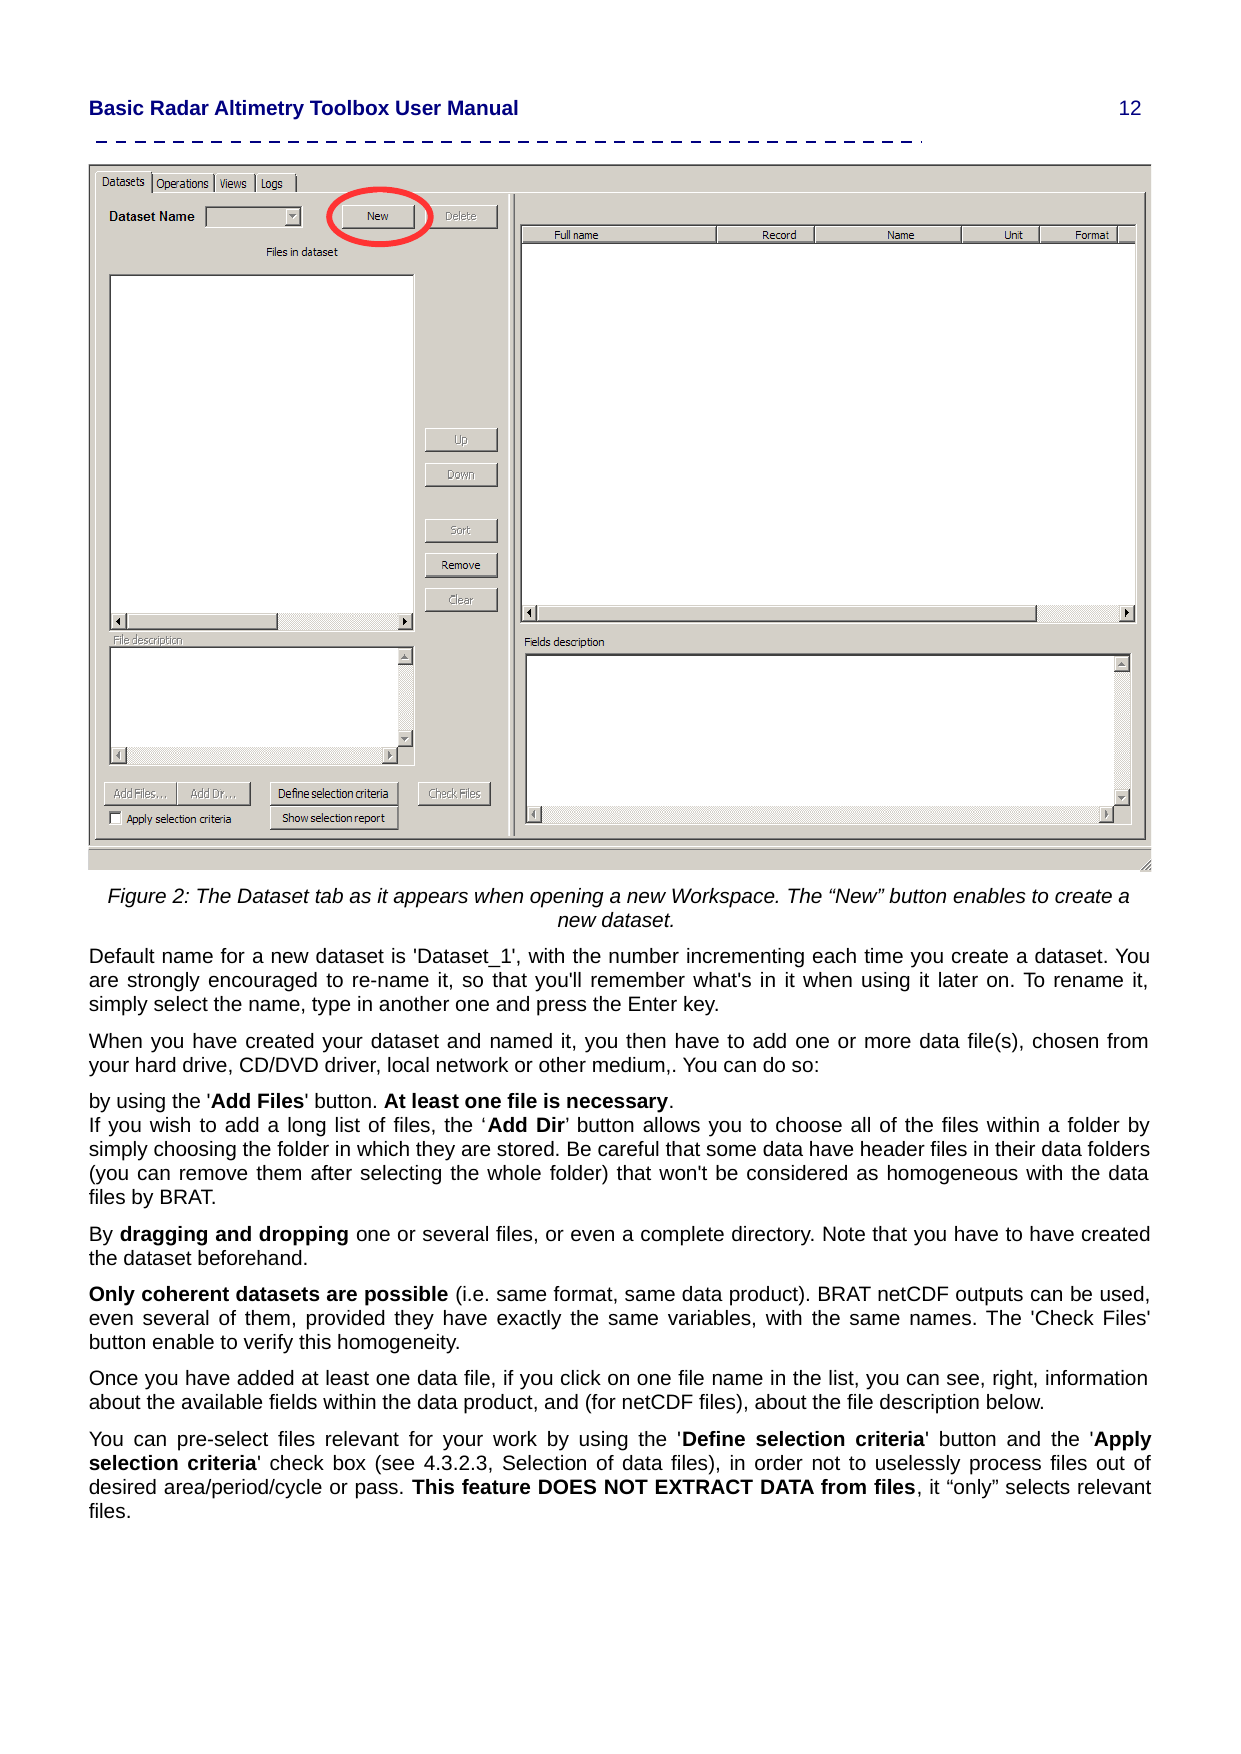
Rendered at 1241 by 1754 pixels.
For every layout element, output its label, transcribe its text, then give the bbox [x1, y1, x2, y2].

text Figure 2: The Dataset tab as it appears when opening a new Workspace. The “New” button enables to create a new dataset. [88, 884, 1152, 932]
text Once you have added at least one data file, if you click on one file name in the list, you can see, right, information about the available fields within the data product, and (for netCDF files), about the file description below. [88, 1366, 1152, 1414]
text When you have created your dataset and named it, you then have to add one or more data file(s), chosen from your hard drive, CD/DVD driver, local network or other medium,. You can do so: [88, 1029, 1152, 1077]
text By dragging and dropping one or several files, or even a complete directory. Note that you have to have created the dataset beforehand. [88, 1221, 1152, 1269]
text Default name for a new dataset is 'Dataset_1', with the number incrementing each time you create a dataset. You are strongly encouraged to re-name it, so that you'll remember what's in it when using it later on. To rename it, simply select the name, type in another one and press the Enter key. [88, 944, 1152, 1016]
text by using the 'Add Files' button. At least one file is necessary. If you wish to add a long list of files, the ‘Add Dir’ button allows you to choose all of the files within a folder by simply choosing the folder in which they are stored. Be careful that some data have header files in their data folders (you can remove them after selecting the whole folder) that won't be considered as homogeneous with the data files by BRAT. [88, 1089, 1152, 1209]
picture [88, 164, 1152, 872]
text Only coherent datasets are possible (i.e. same format, same data product). BRAT netCDF outputs can be used, even several of them, provided they have exactly the same variables, with the same names. The 'Check Files' button enable to verify this homogeneity. [88, 1282, 1152, 1354]
text You can pre-select files relevant for your work by using the 'Define selection criteria' button and the 'Apply selection criteria' check box (see 4.3.2.3, Selection of data files), in order not to uselessly process files out of desired area/period/cycle or pass. This feature DOES NOT EXTRACT DATA from files, it “only” selects relevant files. [88, 1427, 1152, 1522]
